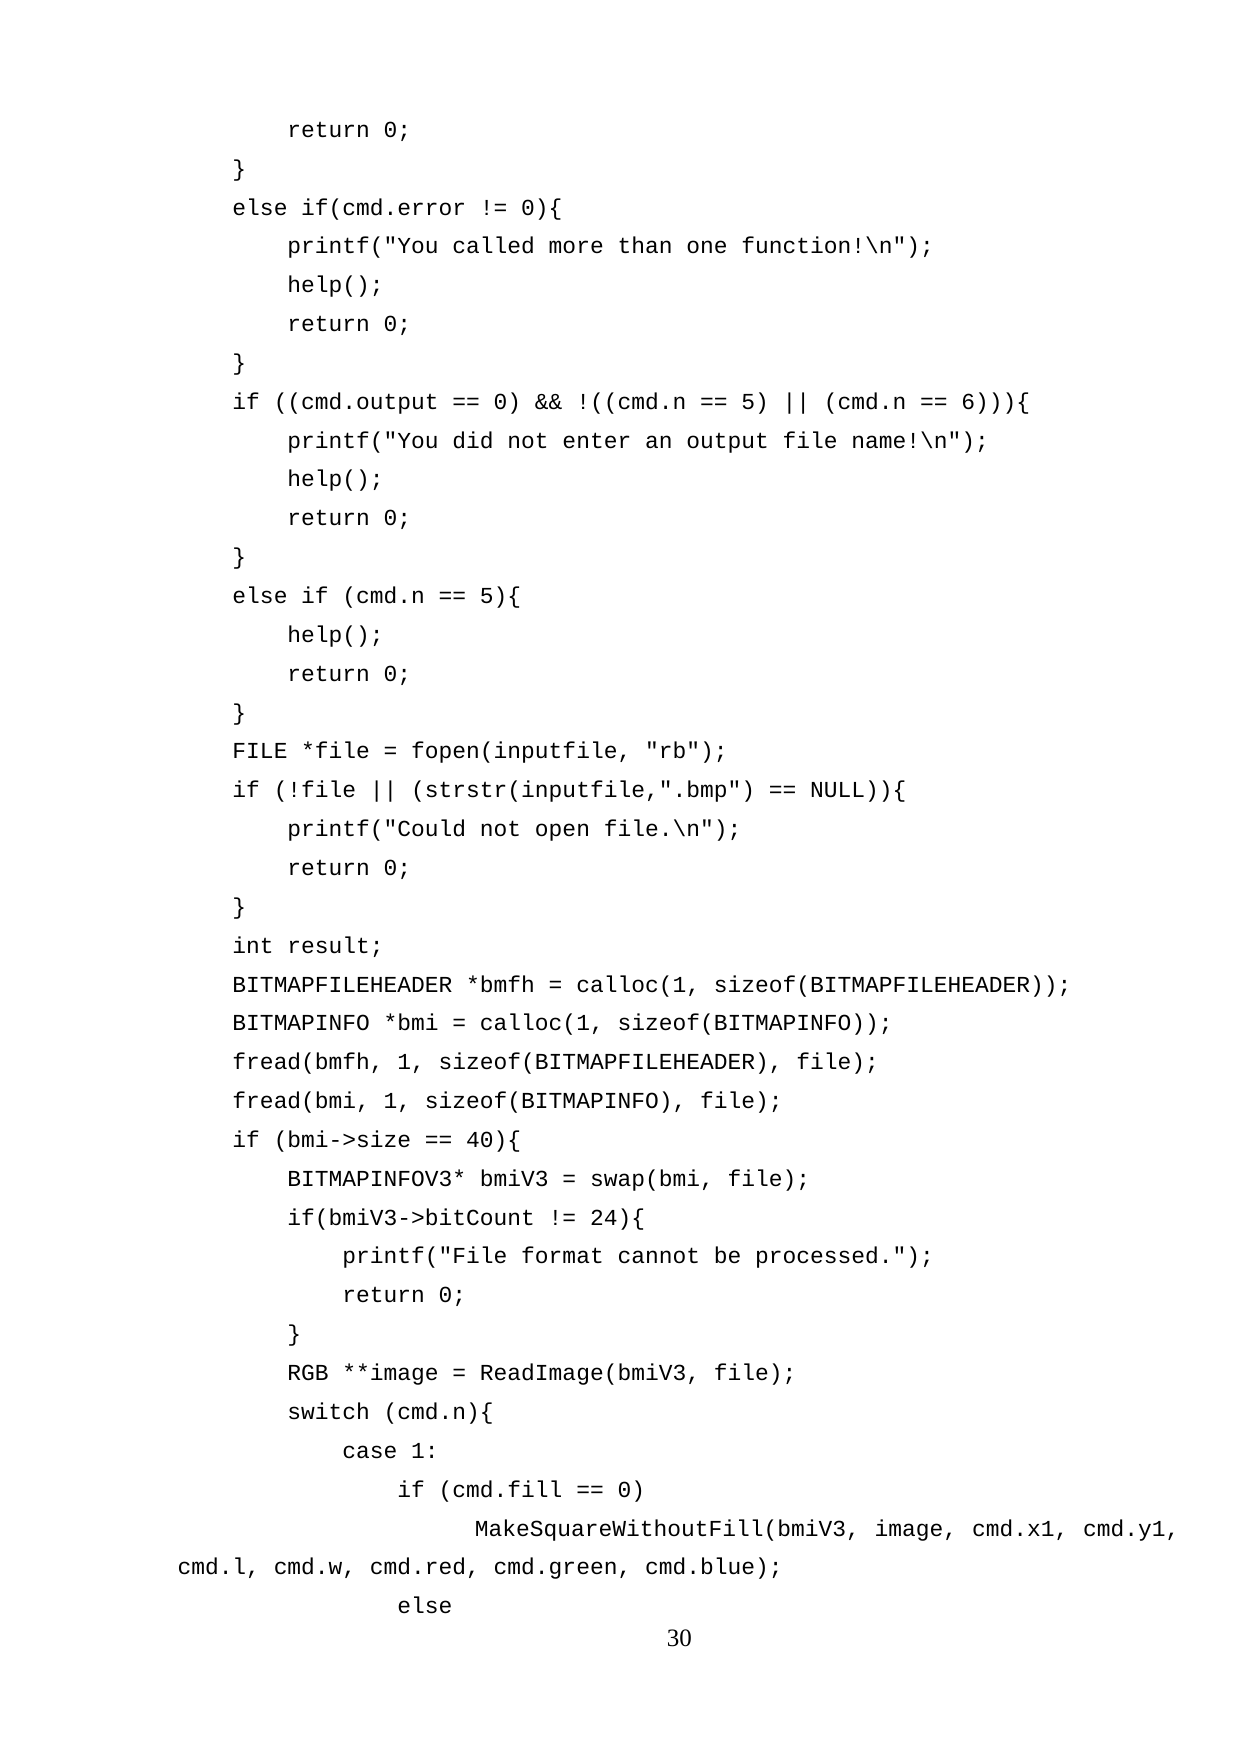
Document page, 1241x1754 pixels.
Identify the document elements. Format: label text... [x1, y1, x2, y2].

text return 0; [177, 1284, 1181, 1310]
text fread(bmi, 1, sizeof(BITMAPINFO), file); [177, 1089, 1181, 1115]
text return 0; [177, 507, 1181, 533]
text return 0; [177, 312, 1181, 338]
text else if(cmd.error != 0){ [177, 196, 1181, 222]
text help(); [177, 623, 1181, 649]
text if (cmd.fill == 0) [177, 1478, 1181, 1504]
text } [177, 895, 1181, 921]
text return 0; [177, 118, 1181, 144]
text else [177, 1594, 1181, 1621]
text return 0; [177, 856, 1181, 882]
text MakeSquareWithoutFill(bmiV3, image, cmd.x1, cmd.y1, cmd.l, cmd.w, cmd.red, cmd.green, cmd.blue); [177, 1517, 1181, 1582]
text fread(bmfh, 1, sizeof(BITMAPFILEHEADER), file); [177, 1051, 1181, 1077]
text } [177, 1323, 1181, 1348]
text } [177, 546, 1181, 571]
text help(); [177, 273, 1181, 299]
text printf("You called more than one function!\n"); [177, 235, 1181, 261]
text switch (cmd.n){ [177, 1400, 1181, 1426]
text printf("You did not enter an output file name!\n"); [177, 429, 1181, 455]
text RGB **image = ReadImage(bmiV3, file); [177, 1361, 1181, 1387]
text } [177, 701, 1181, 727]
text int result; [177, 934, 1181, 960]
text BITMAPFILEHEADER *bmfh = calloc(1, sizeof(BITMAPFILEHEADER)); [177, 973, 1181, 999]
text help(); [177, 468, 1181, 494]
text if (bmi->size == 40){ [177, 1128, 1181, 1154]
text } [177, 351, 1181, 377]
text return 0; [177, 662, 1181, 688]
text if(bmiV3->bitCount != 24){ [177, 1206, 1181, 1232]
text printf("File format cannot be processed."); [177, 1245, 1181, 1271]
text BITMAPINFOV3* bmiV3 = swap(bmi, file); [177, 1167, 1181, 1193]
text printf("Could not open file.\n"); [177, 817, 1181, 843]
text case 1: [177, 1439, 1181, 1465]
text } [177, 157, 1181, 183]
text if ((cmd.output == 0) && !((cmd.n == 5) || (cmd.n == 6))){ [177, 390, 1181, 416]
text BITMAPINFO *bmi = calloc(1, sizeof(BITMAPINFO)); [177, 1012, 1181, 1038]
text if (!file || (strstr(inputfile,".bmp") == NULL)){ [177, 779, 1181, 804]
text FILE *file = fopen(inputfile, "rb"); [177, 740, 1181, 766]
text else if (cmd.n == 5){ [177, 584, 1181, 610]
